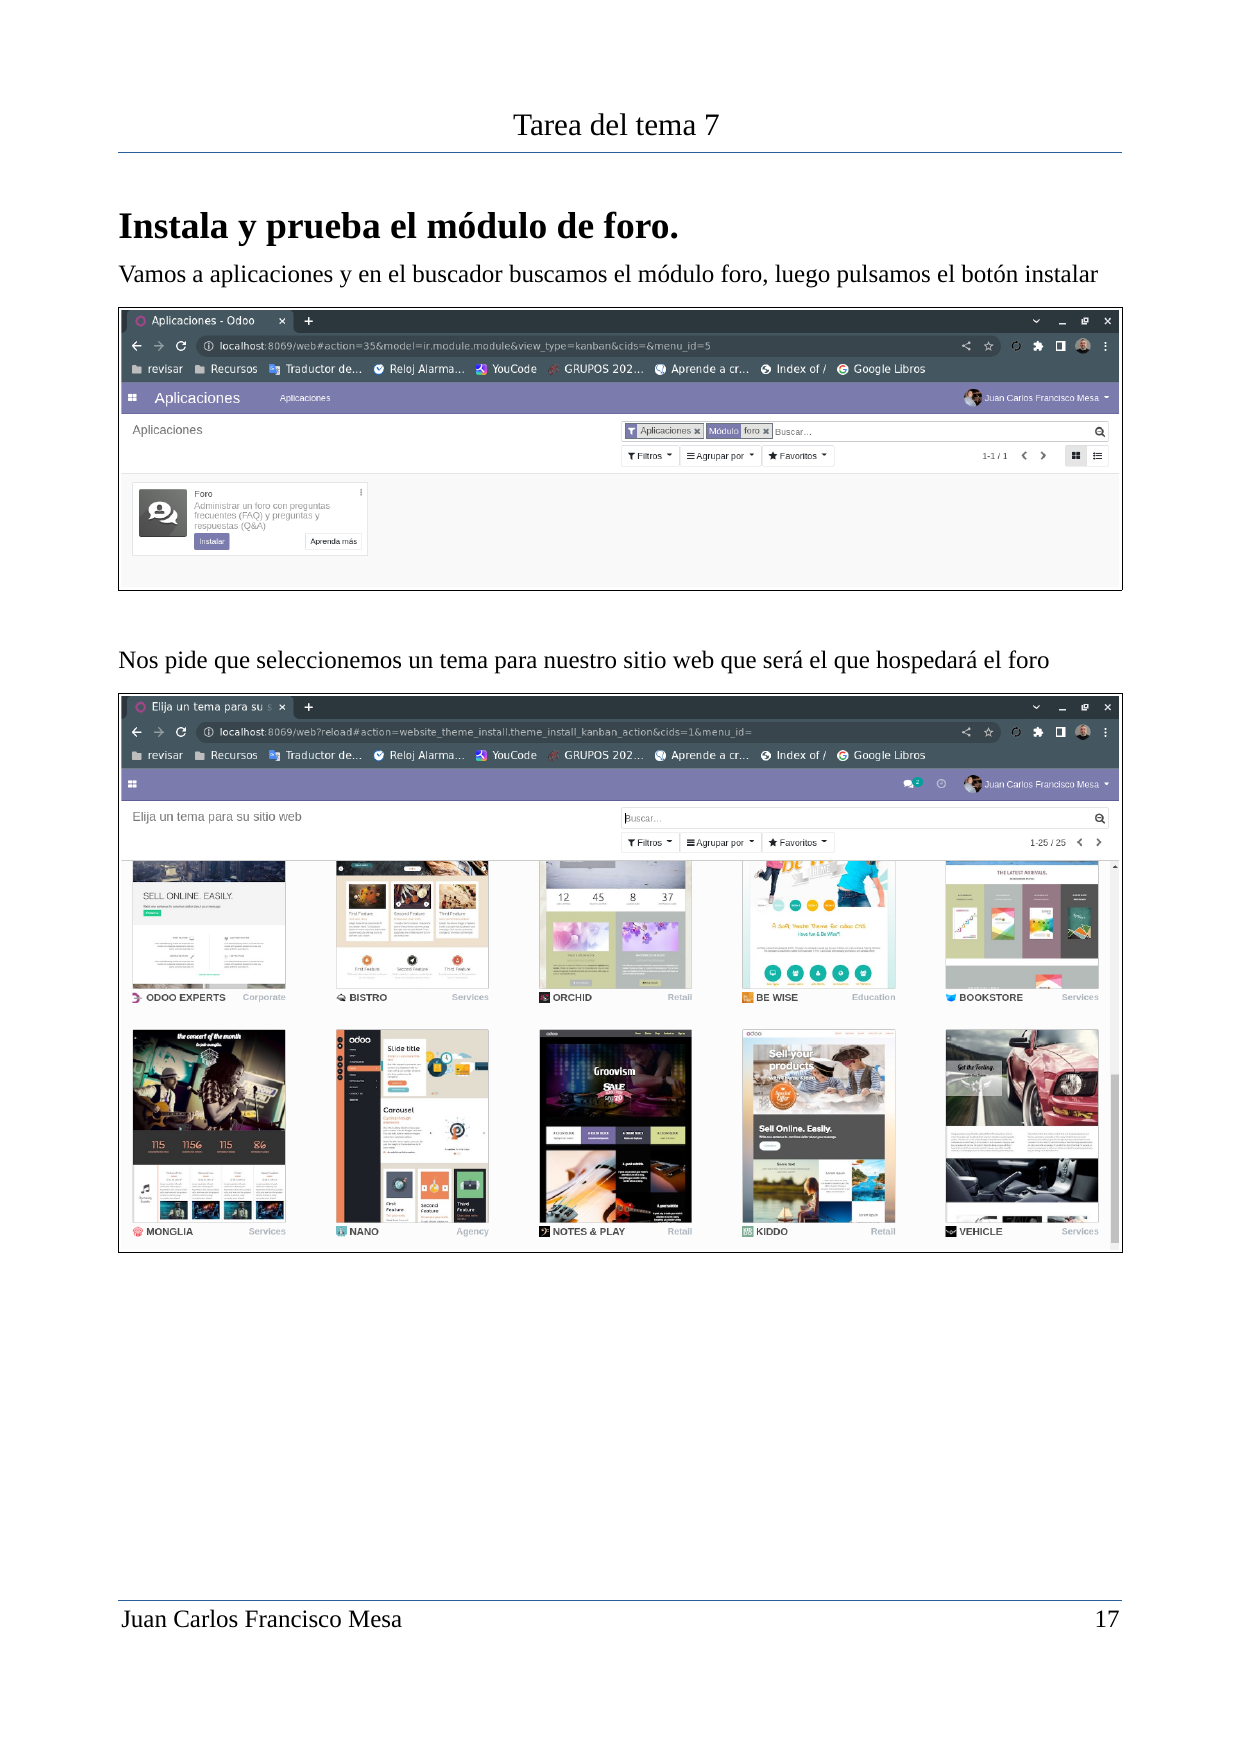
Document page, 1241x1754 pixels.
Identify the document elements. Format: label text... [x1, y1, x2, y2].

subtitle Instala y prueba el módulo de foro. [118, 204, 1122, 247]
picture [121, 310, 1119, 587]
text Nos pide que seleccionemos un tema para nuestro sitio web que será el que hospedará el foro [118, 645, 1122, 674]
picture [121, 696, 1119, 1250]
text Vamos a aplicaciones y en el buscador buscamos el módulo foro, luego pulsamos el botón instalar [118, 259, 1122, 288]
